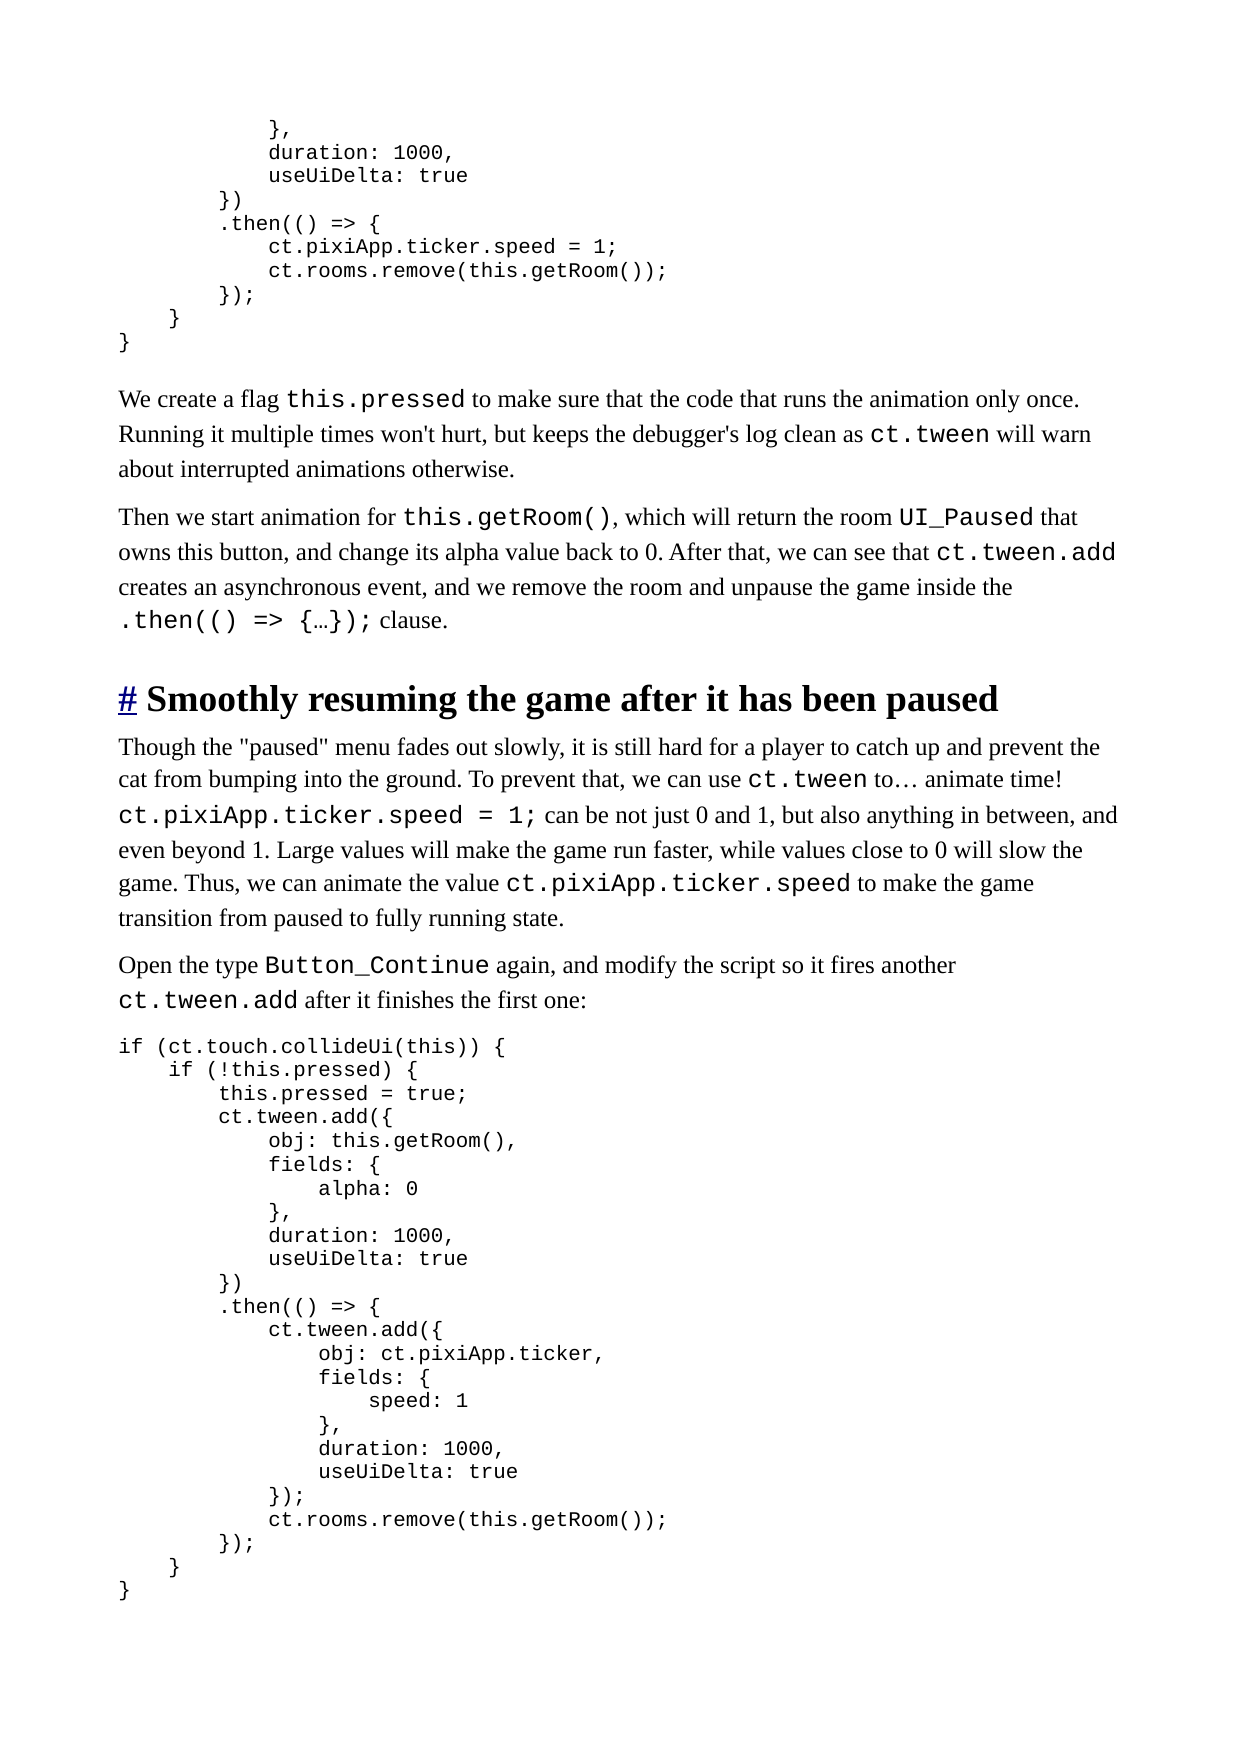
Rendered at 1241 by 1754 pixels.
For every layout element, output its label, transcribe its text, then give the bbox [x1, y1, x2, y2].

text }); [118, 1532, 1122, 1556]
text useUiDelta: true [118, 1461, 1122, 1485]
text }, [118, 1414, 1122, 1438]
text duration: 1000, [118, 1438, 1122, 1461]
text alpha: 0 [118, 1177, 1122, 1201]
text }); [118, 284, 1122, 307]
text if (!this.pressed) { [118, 1059, 1122, 1083]
text Then we start animation for this.getRoom(), which will return the room UI_Paused that owns this button, and change its alpha value back to 0. After that, we can see that ct.tween.add creates an asynchronous event, and we remove the room and unpause the game inside the .then(() => {…}); clause. [118, 502, 1122, 636]
text }); [118, 1485, 1122, 1508]
text duration: 1000, [118, 1225, 1122, 1248]
text Though the "paused" menu fades out slowly, it is still hard for a player to catch up and prevent the cat from bumping into the ground. To prevent that, we can use ct.tween to… animate time! ct.pixiApp.ticker.speed = 1; can be not just 0 and 1, but also anything in between, and even beyond 1. Large values will make the game run faster, while values close to 0 will slow the game. Thus, we can animate the value ct.pixiApp.ticker.speed to make the game transition from paused to fully running state. [118, 732, 1122, 932]
text obj: ct.pixiApp.ticker, [118, 1343, 1122, 1367]
text fields: { [118, 1154, 1122, 1177]
text }) [118, 1272, 1122, 1296]
text useUiDelta: true [118, 1248, 1122, 1272]
text }, [118, 118, 1122, 142]
text .then(() => { [118, 1296, 1122, 1319]
text We create a flag this.pressed to make sure that the code that runs the animation only once. Running it multiple times won't hurt, but keeps the debugger's log clean as ct.tween will warn about interrupted animations otherwise. [118, 384, 1122, 483]
text }) [118, 189, 1122, 213]
text this.pressed = true; [118, 1083, 1122, 1107]
text .then(() => { [118, 213, 1122, 236]
text ct.rooms.remove(this.getRoom()); [118, 260, 1122, 284]
text useUiDelta: true [118, 165, 1122, 189]
text } [118, 307, 1122, 331]
text duration: 1000, [118, 142, 1122, 165]
text }, [118, 1201, 1122, 1225]
text ct.pixiApp.ticker.speed = 1; [118, 236, 1122, 260]
text Open the type Button_Continue again, and modify the script so it fires another ct.tween.add after it finishes the first one: [118, 951, 1122, 1016]
text obj: this.getRoom(), [118, 1130, 1122, 1154]
text } [118, 1579, 1122, 1603]
text } [118, 1556, 1122, 1579]
subtitle # Smoothly resuming the game after it has been paused [118, 676, 1122, 719]
text } [118, 331, 1122, 354]
text if (ct.touch.collideUi(this)) { [118, 1036, 1122, 1059]
text ct.tween.add({ [118, 1319, 1122, 1343]
text speed: 1 [118, 1390, 1122, 1414]
text ct.rooms.remove(this.getRoom()); [118, 1508, 1122, 1532]
text ct.tween.add({ [118, 1107, 1122, 1130]
text fields: { [118, 1367, 1122, 1390]
